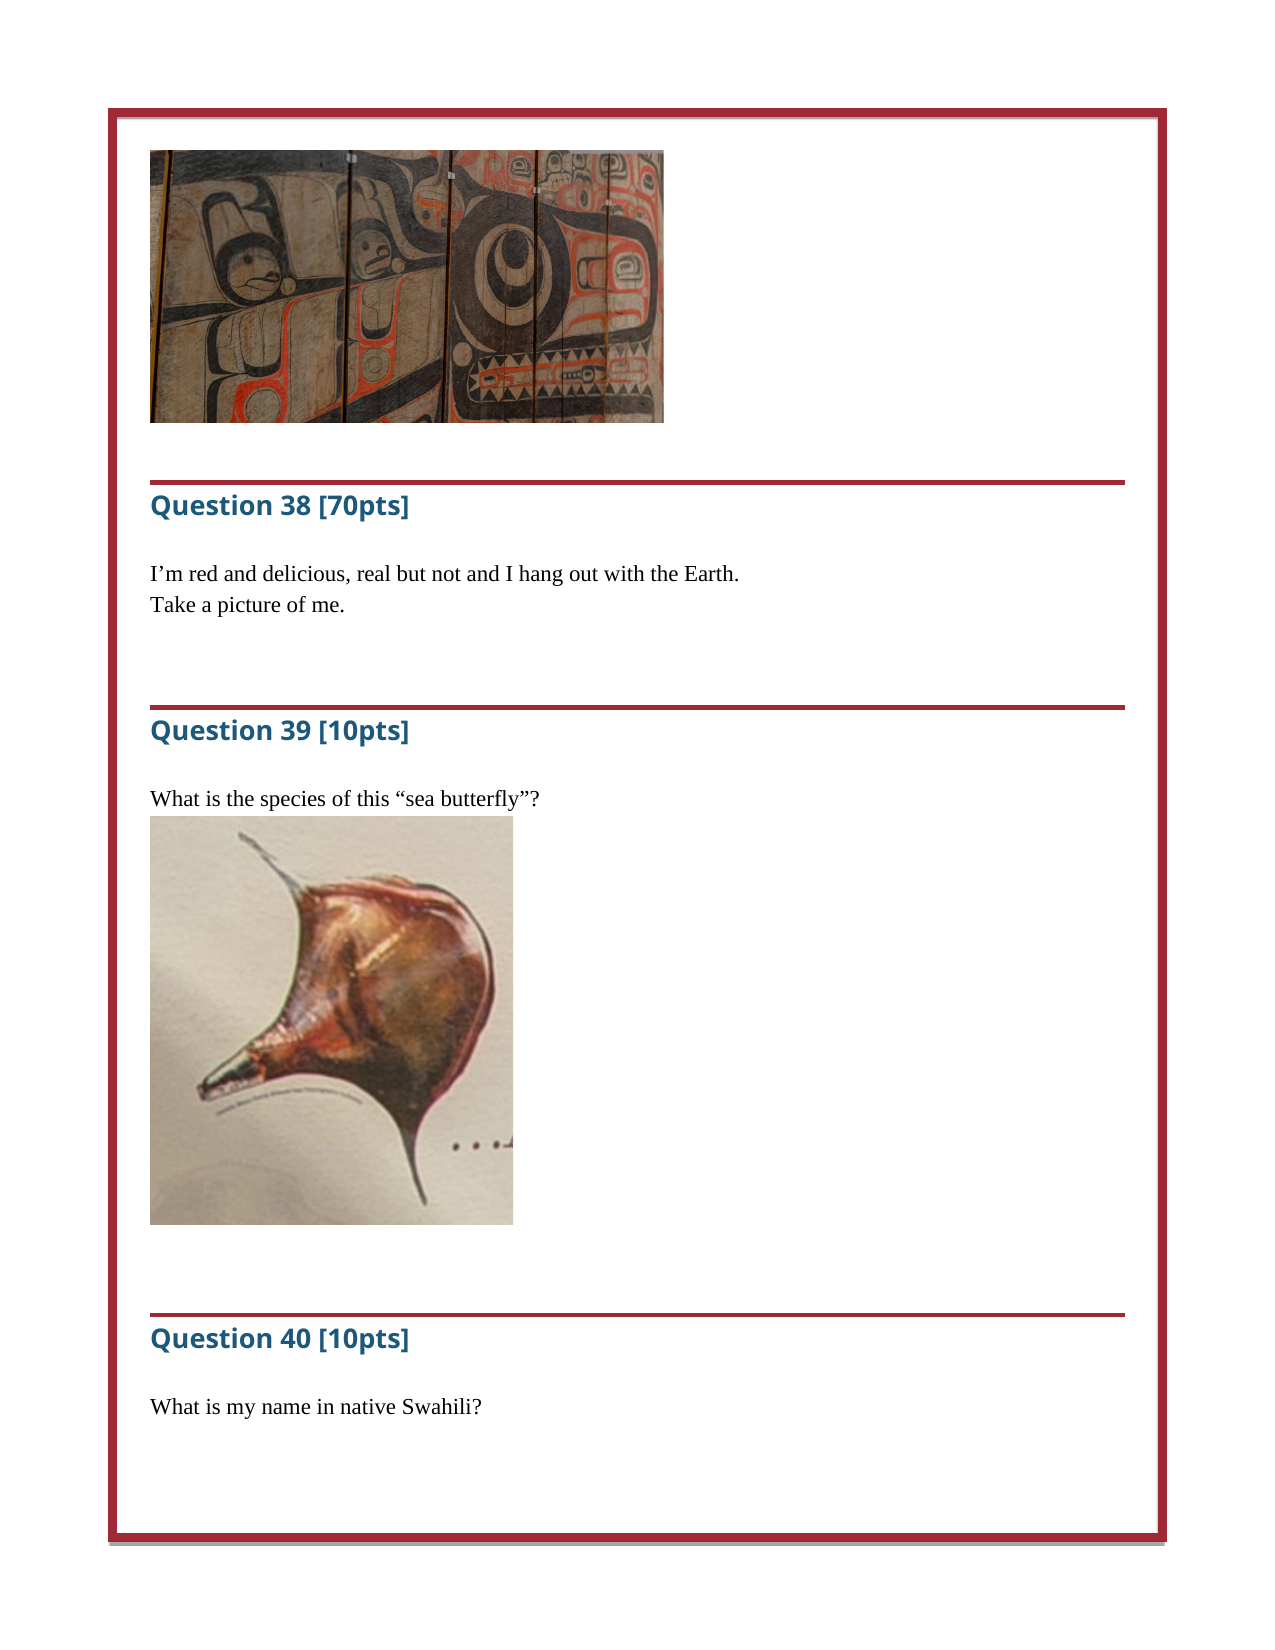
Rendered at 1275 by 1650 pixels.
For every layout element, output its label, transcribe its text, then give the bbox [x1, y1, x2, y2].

text I’m red and delicious, real but not and I hang out with the Earth. [150, 560, 1125, 586]
subtitle Question 38 [70pts] [150, 485, 1125, 523]
text What is the species of this “sea butterfly”? [150, 786, 1125, 812]
text Take a picture of me. [150, 591, 1125, 617]
text What is my name in native Swahili? [150, 1393, 1125, 1419]
subtitle Question 40 [10pts] [150, 1317, 1125, 1356]
subtitle Question 39 [10pts] [150, 710, 1125, 749]
